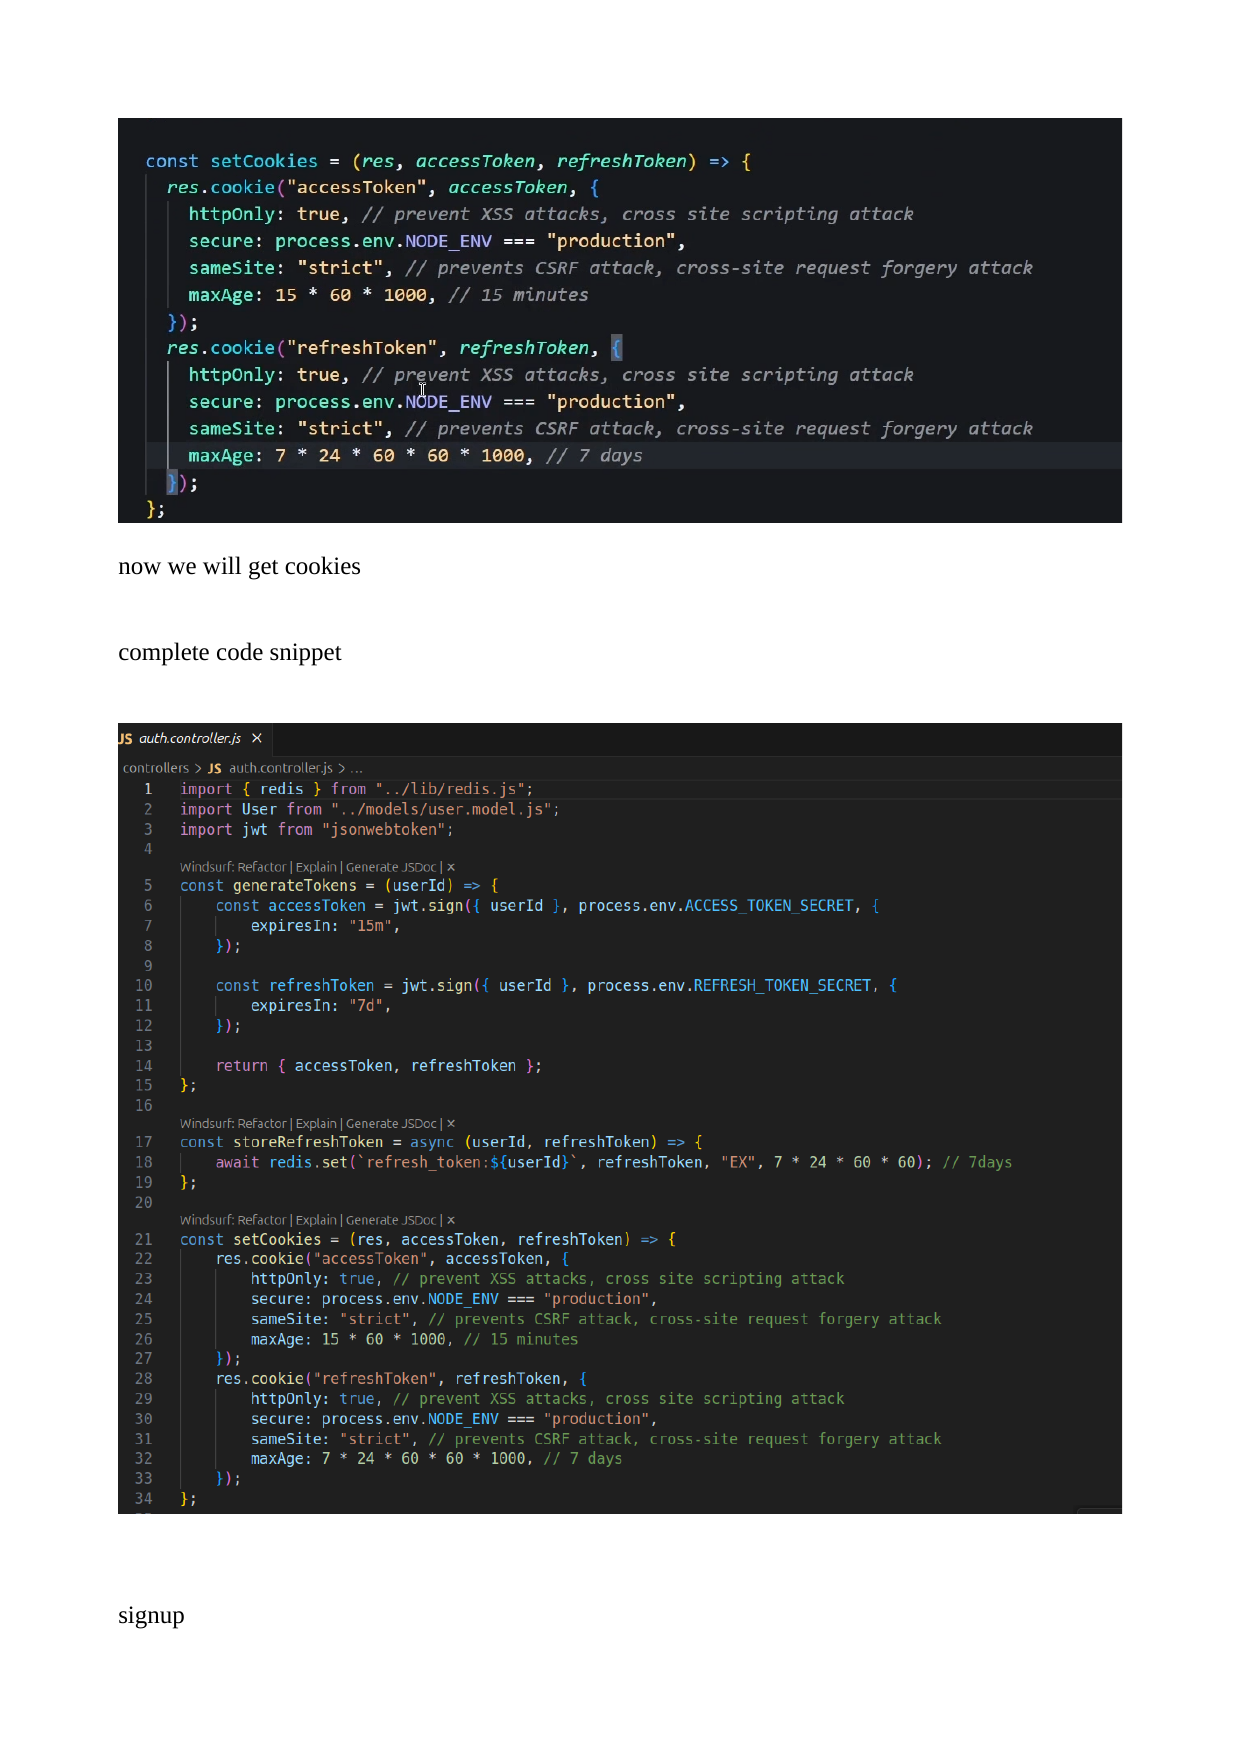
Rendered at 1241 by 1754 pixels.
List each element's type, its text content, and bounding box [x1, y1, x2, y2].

text signup [118, 1600, 1122, 1629]
text now we will get cookies [118, 551, 1122, 580]
text complete code snippet [118, 637, 1122, 666]
picture [118, 723, 1123, 1514]
picture [118, 118, 1123, 523]
